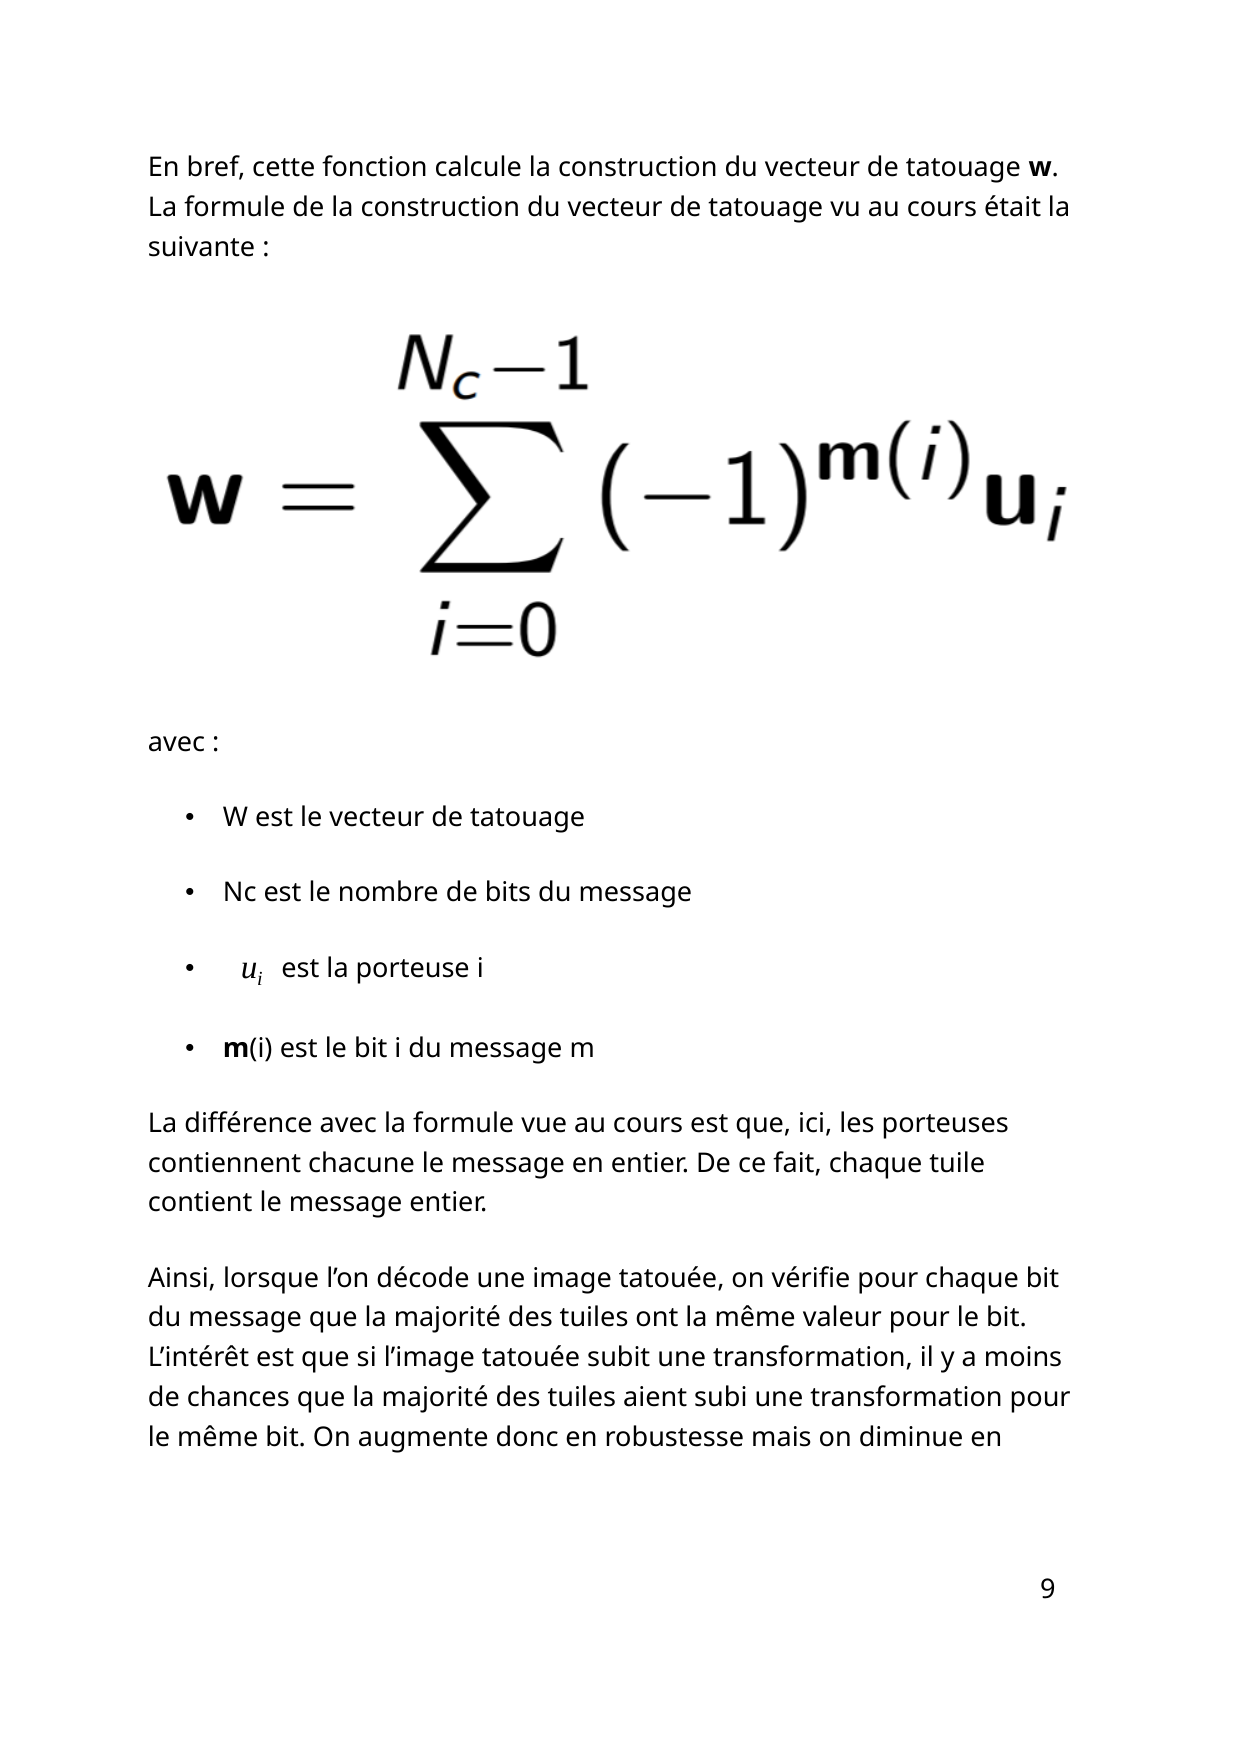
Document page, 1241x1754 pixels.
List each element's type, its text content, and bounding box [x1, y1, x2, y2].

picture [147, 302, 1093, 681]
text avec : [148, 681, 1093, 759]
list Nc est le nombre de bits du message [185, 873, 1093, 909]
text La différence avec la formule vue au cours est que, ici, les porteuses contiennent chacune le message en entier. De ce fait, chaque tuile contient le message entier. [148, 1103, 1093, 1220]
list m(i) est le bit i du message m [185, 1028, 1093, 1065]
list est la porteuse i [185, 948, 1093, 990]
text Ainsi, lorsque l’on décode une image tatouée, on vérifie pour chaque bit du message que la majorité des tuiles ont la même valeur pour le bit. L’intérêt est que si l’image tatouée subit une transformation, il y a moins de chances que la majorité des tuiles aient subi une transformation pour le même bit. On augmente donc en robustesse mais on diminue en [148, 1258, 1093, 1454]
text En bref, cette fonction calcule la construction du vecteur de tatouage w. La formule de la construction du vecteur de tatouage vu au cours était la suivante : [148, 148, 1093, 264]
list W est le vecteur de tatouage [185, 797, 1093, 834]
